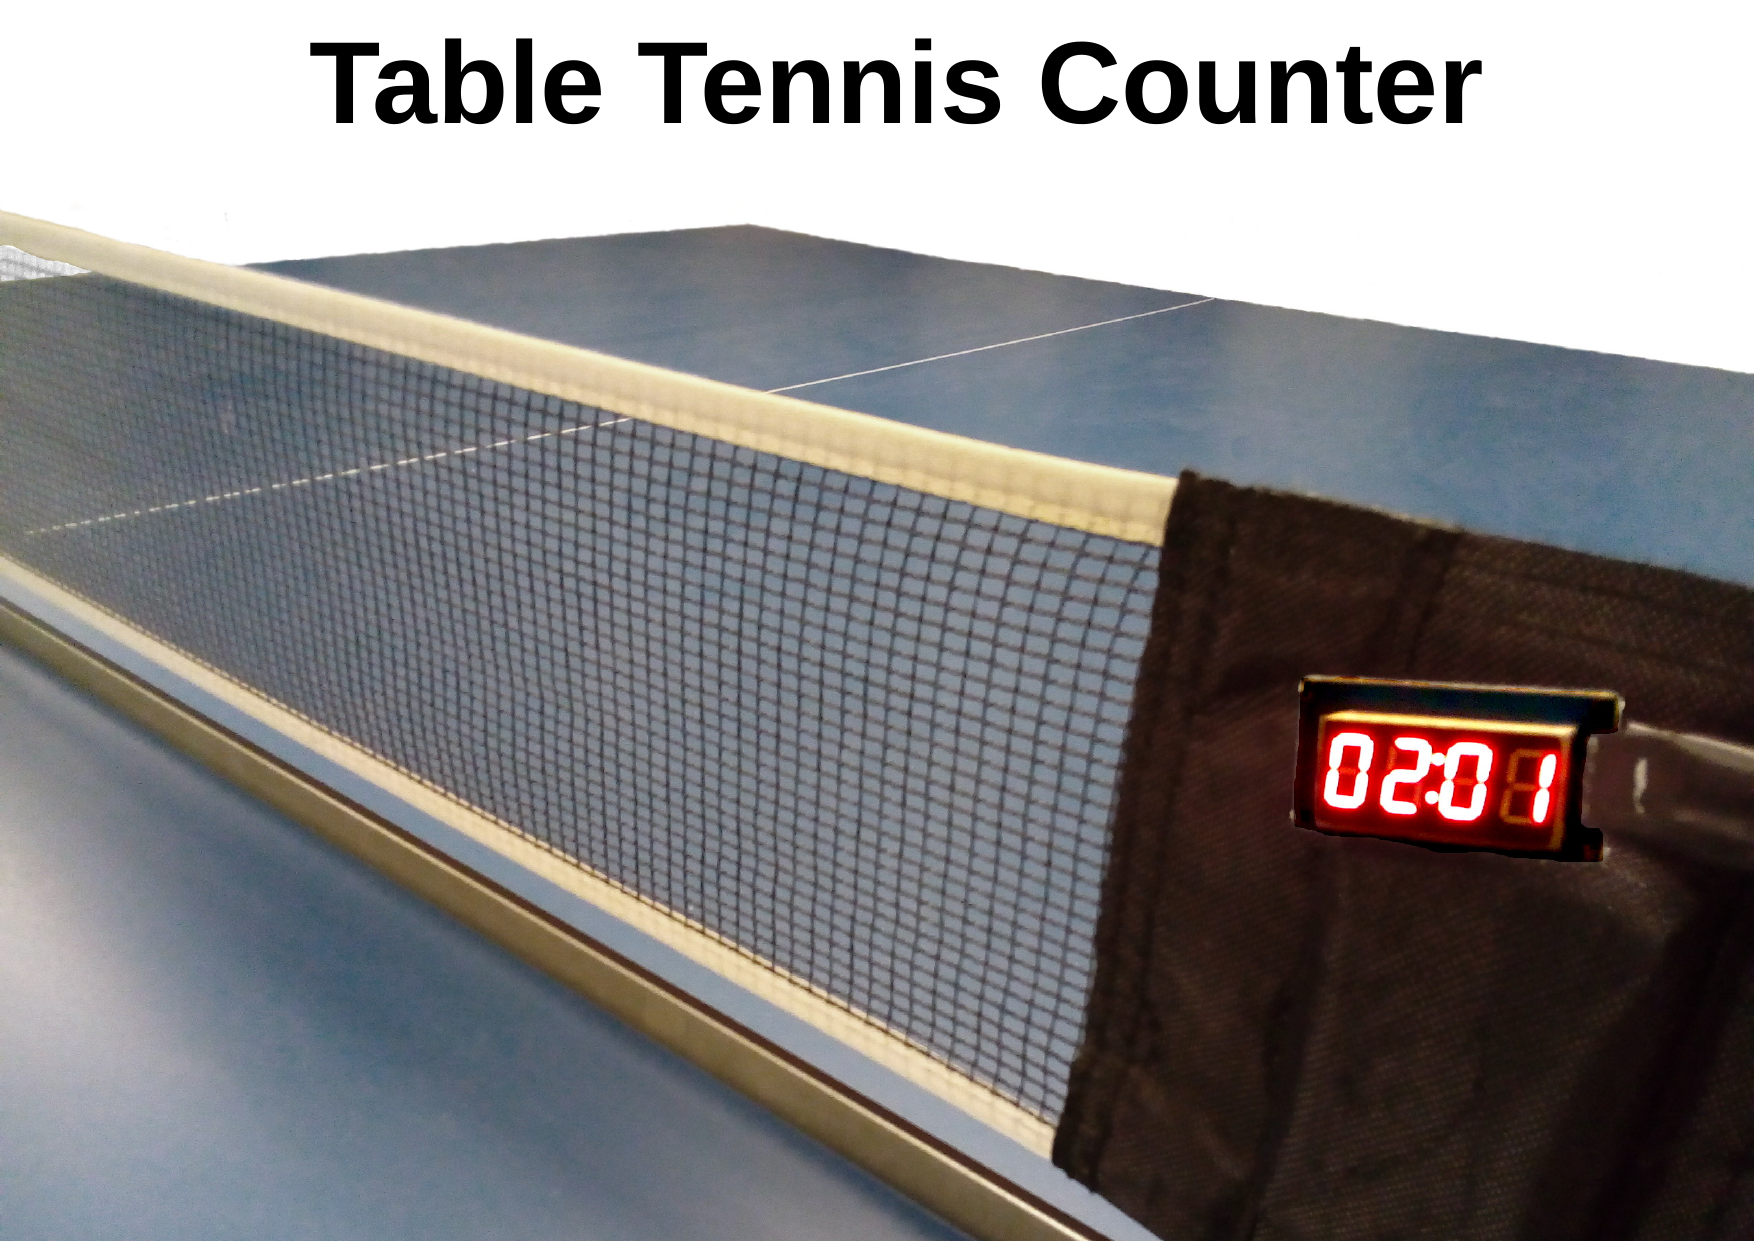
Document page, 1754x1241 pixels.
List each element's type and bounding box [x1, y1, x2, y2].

picture [0, 202, 1754, 1241]
